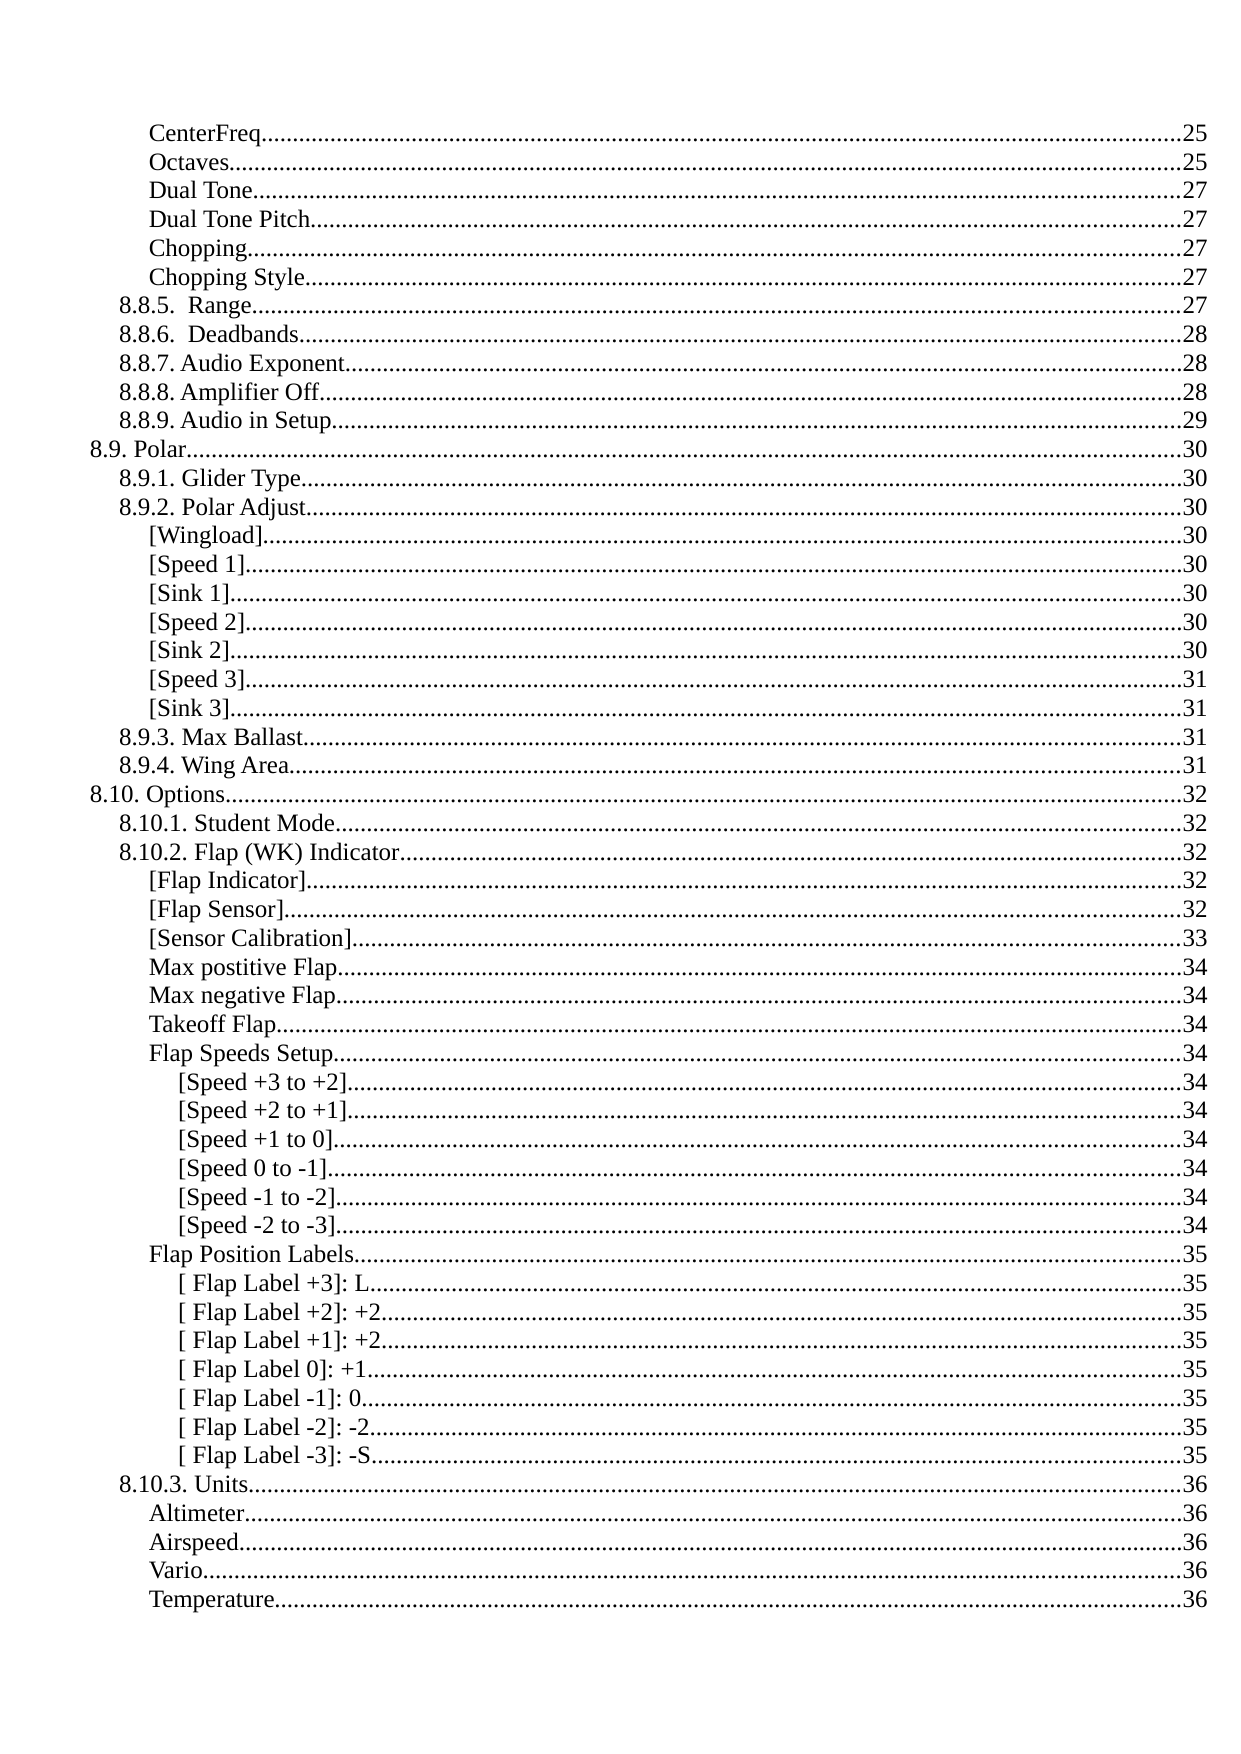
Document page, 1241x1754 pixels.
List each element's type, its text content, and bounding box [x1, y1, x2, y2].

text Altimeter 36 [148, 1498, 1207, 1527]
text 8.9. Polar 30 [89, 434, 1207, 463]
text 8.10.1. Student Mode 32 [119, 808, 1207, 837]
text [ Flap Label +1]: +2 35 [178, 1326, 1207, 1354]
text Airspeed 36 [148, 1527, 1207, 1556]
text 8.9.1. Glider Type 30 [119, 463, 1207, 492]
text [Speed 3] 31 [148, 664, 1207, 693]
text 8.8.8. Amplifier Off 28 [119, 377, 1207, 406]
text [ Flap Label +2]: +2 35 [178, 1297, 1207, 1326]
text [ Flap Label +3]: L 35 [178, 1268, 1207, 1297]
text [Sensor Calibration] 33 [148, 923, 1207, 952]
text [Speed +2 to +1] 34 [178, 1096, 1207, 1124]
text [Speed 2] 30 [148, 607, 1207, 636]
text [Speed 1] 30 [148, 549, 1207, 578]
text Flap Position Labels 35 [148, 1239, 1207, 1268]
text 8.10.2. Flap (WK) Indicator 32 [119, 837, 1207, 866]
text [ Flap Label -3]: -S 35 [178, 1441, 1207, 1469]
text 8.10. Options 32 [89, 779, 1207, 808]
text [Speed +3 to +2] 34 [178, 1067, 1207, 1096]
text [Flap Indicator] 32 [148, 866, 1207, 894]
text Chopping 27 [148, 233, 1207, 262]
text [Sink 2] 30 [148, 636, 1207, 664]
text 8.10.3. Units 36 [119, 1469, 1207, 1498]
text [Sink 1] 30 [148, 578, 1207, 607]
text 8.8.9. Audio in Setup 29 [119, 406, 1207, 434]
text [Sink 3] 31 [148, 693, 1207, 722]
text Vario 36 [148, 1556, 1207, 1584]
text Chopping Style 27 [148, 262, 1207, 291]
text Max negative Flap 34 [148, 981, 1207, 1009]
text [Wingload] 30 [148, 521, 1207, 549]
text Temperature 36 [148, 1584, 1207, 1613]
text [Speed 0 to -1] 34 [178, 1153, 1207, 1182]
text Max postitive Flap 34 [148, 952, 1207, 981]
text [Speed -2 to -3] 34 [178, 1211, 1207, 1239]
text CenterFreq 25 [148, 118, 1207, 147]
text Flap Speeds Setup 34 [148, 1038, 1207, 1067]
text Octaves 25 [148, 147, 1207, 176]
text [Flap Sensor] 32 [148, 894, 1207, 923]
text [ Flap Label -2]: -2 35 [178, 1412, 1207, 1441]
text 8.9.2. Polar Adjust 30 [119, 492, 1207, 521]
text [Speed +1 to 0] 34 [178, 1124, 1207, 1153]
text 8.8.5. Range 27 [119, 291, 1207, 319]
text [Speed -1 to -2] 34 [178, 1182, 1207, 1211]
text 8.9.3. Max Ballast 31 [119, 722, 1207, 751]
text 8.8.7. Audio Exponent 28 [119, 348, 1207, 377]
text Dual Tone 27 [148, 176, 1207, 204]
text Dual Tone Pitch 27 [148, 204, 1207, 233]
text 8.9.4. Wing Area 31 [119, 751, 1207, 779]
text [ Flap Label -1]: 0 35 [178, 1383, 1207, 1412]
text Takeoff Flap 34 [148, 1009, 1207, 1038]
text 8.8.6. Deadbands 28 [119, 319, 1207, 348]
text [ Flap Label 0]: +1 35 [178, 1354, 1207, 1383]
